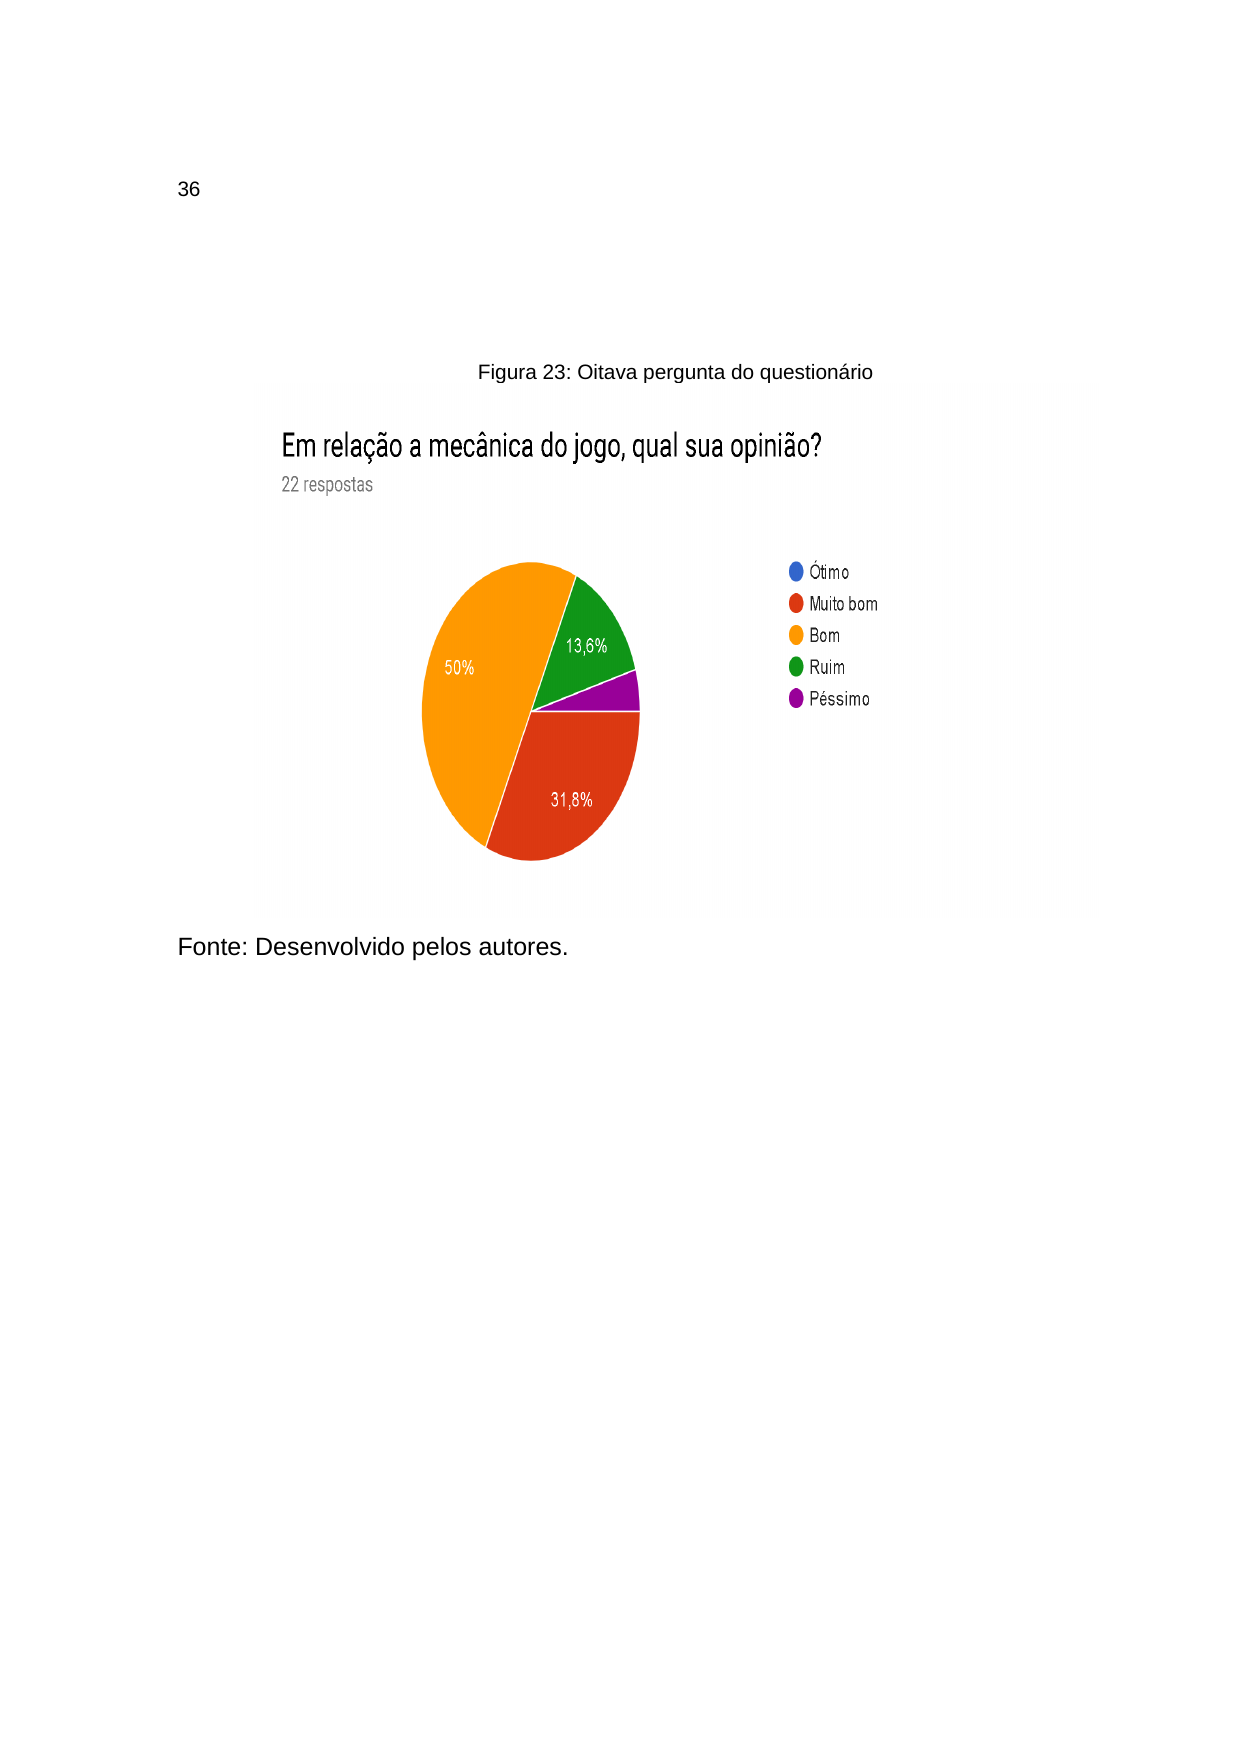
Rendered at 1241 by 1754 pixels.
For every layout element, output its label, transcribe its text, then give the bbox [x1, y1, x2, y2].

text Fonte: Desenvolvido pelos autores. [177, 932, 1122, 960]
subtitle Figura 23: Oitava pergunta do questionário [252, 360, 1099, 383]
picture [252, 383, 1099, 918]
